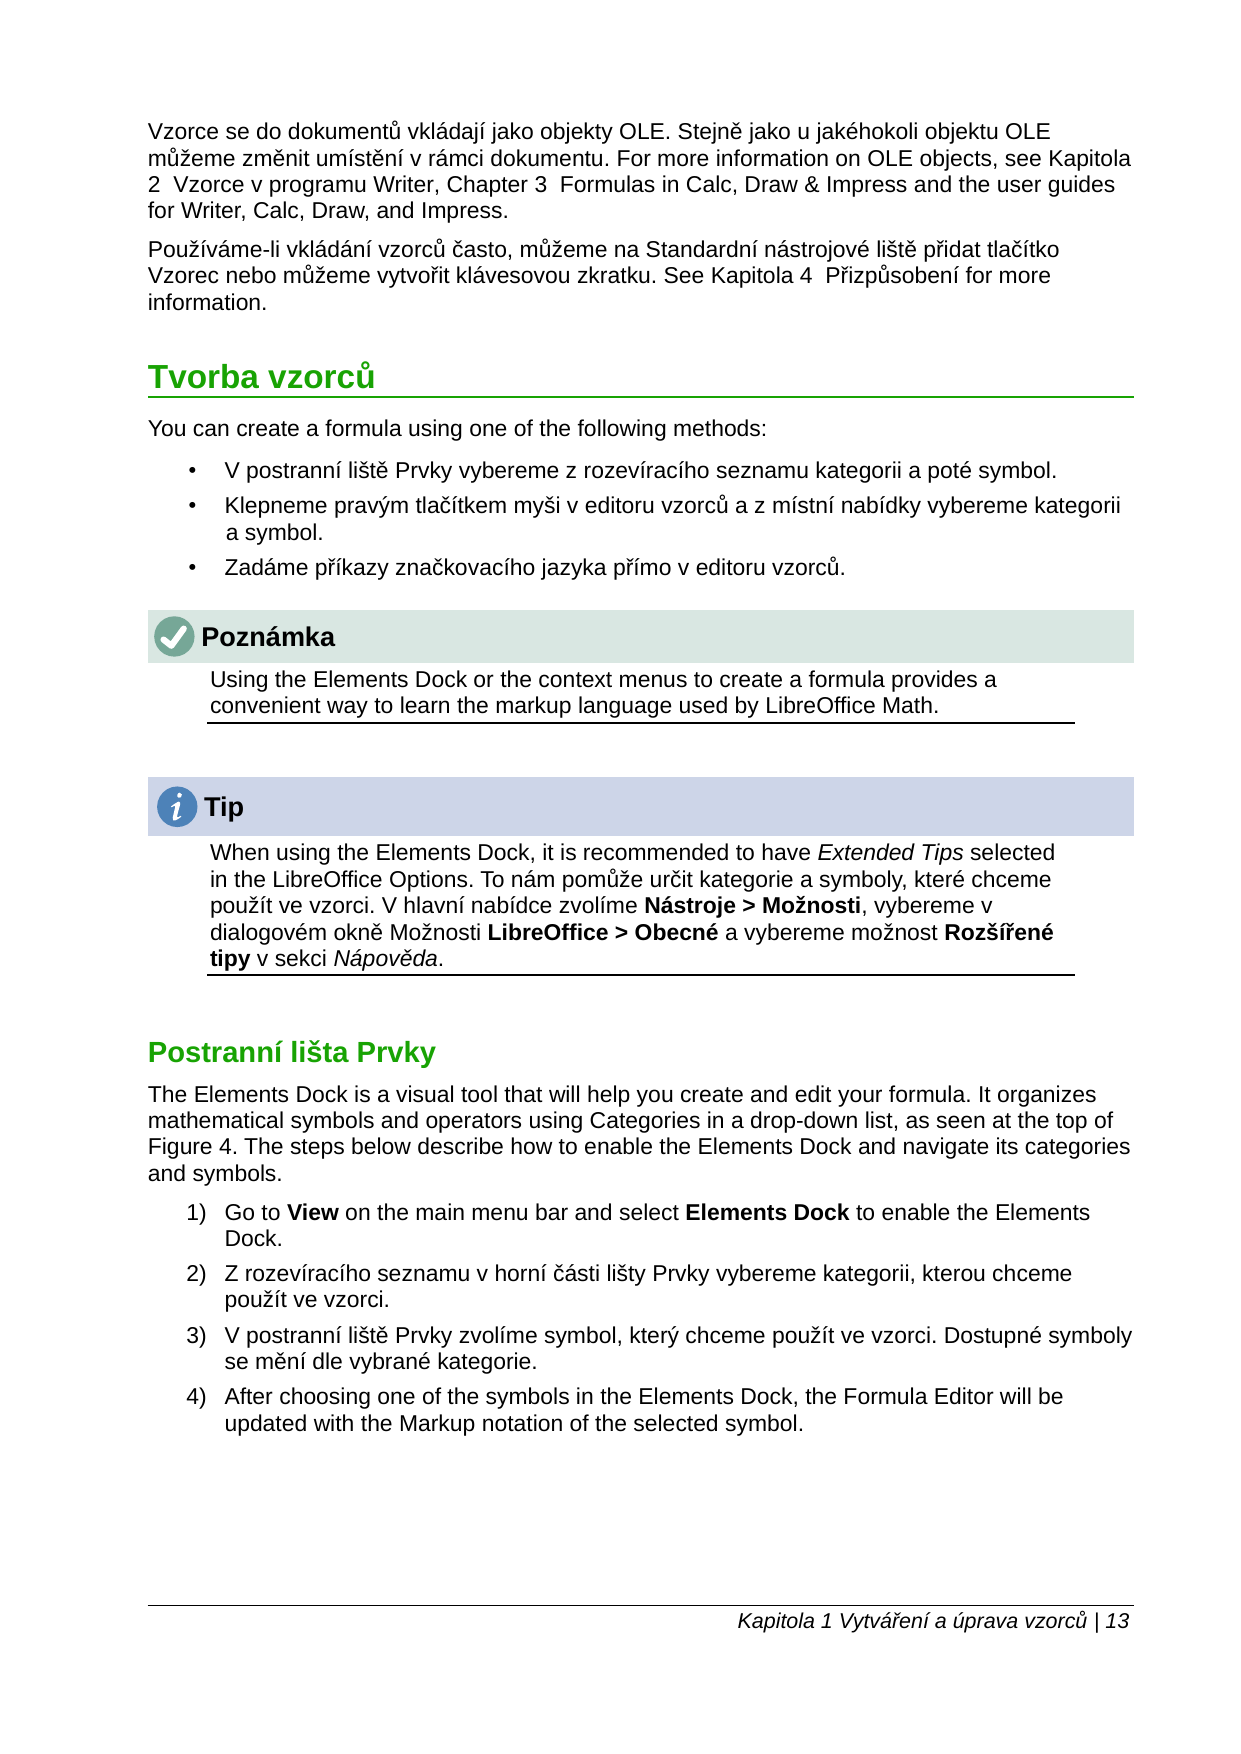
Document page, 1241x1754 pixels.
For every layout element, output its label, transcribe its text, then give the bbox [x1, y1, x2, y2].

list Z rozevíracího seznamu v horní části lišty Prvky vybereme kategorii, kterou chceme použít ve vzorci. [207, 1260, 1134, 1313]
subtitle Tip [148, 777, 1134, 836]
subtitle Poznámka [148, 610, 1134, 663]
text When using the Elements Dock, it is recommended to have Extended Tips selected in the LibreOffice Options. To nám pomůže určit kategorie a symboly, které chceme použít ve vzorci. V hlavní nabídce zvolíme Nástroje > Možnosti, vybereme v dialogovém okně Možnosti LibreOffice > Obecné a vybereme možnost Rozšířené tipy v sekci Nápověda. [207, 836, 1075, 974]
text Using the Elements Dock or the context menus to create a formula provides a convenient way to learn the markup language used by LibreOffice Math. [207, 663, 1075, 722]
list After choosing one of the symbols in the Elements Dock, the Formula Editor will be updated with the Markup notation of the selected symbol. [207, 1383, 1134, 1436]
list Go to View on the main menu bar and select Elements Dock to enable the Elements Dock. [207, 1198, 1134, 1251]
text You can create a formula using one of the following methods: [148, 415, 1134, 442]
subtitle Tvorba vzorců [148, 357, 1134, 396]
subtitle Postranní lišta Prvky [148, 1035, 1134, 1069]
text Vzorce se do dokumentů vkládají jako objekty OLE. Stejně jako u jakéhokoli objektu OLE můžeme změnit umístění v rámci dokumentu. For more information on OLE objects, see Chapter 2 Formulas in Writer, Chapter 3 Formulas in Calc, Draw & Impress and the user guides for Writer, Calc, Draw, and Impress. [148, 118, 1134, 223]
list Klepneme pravým tlačítkem myši v editoru vzorců a z místní nabídky vybereme kategorii a symbol. [185, 489, 1134, 545]
text The Elements Dock is a visual tool that will help you create and edit your formula. It organizes mathematical symbols and operators using Categories in a drop-down list, as seen at the top of Figure 4. The steps below describe how to enable the Elements Dock and navigate its categories and symbols. [148, 1081, 1134, 1186]
list V postranní liště Prvky vybereme z rozevíracího seznamu kategorii a poté symbol. [185, 454, 1134, 483]
text Používáme-li vkládání vzorců často, můžeme na Standardní nástrojové liště přidat tlačítko Vzorec nebo můžeme vytvořit klávesovou zkratku. See Chapter 4 Customization for more information. [148, 236, 1134, 315]
list Zadáme příkazy značkovacího jazyka přímo v editoru vzorců. [185, 551, 1134, 583]
list V postranní liště Prvky zvolíme symbol, který chceme použít ve vzorci. Dostupné symboly se mění dle vybrané kategorie. [207, 1322, 1134, 1374]
